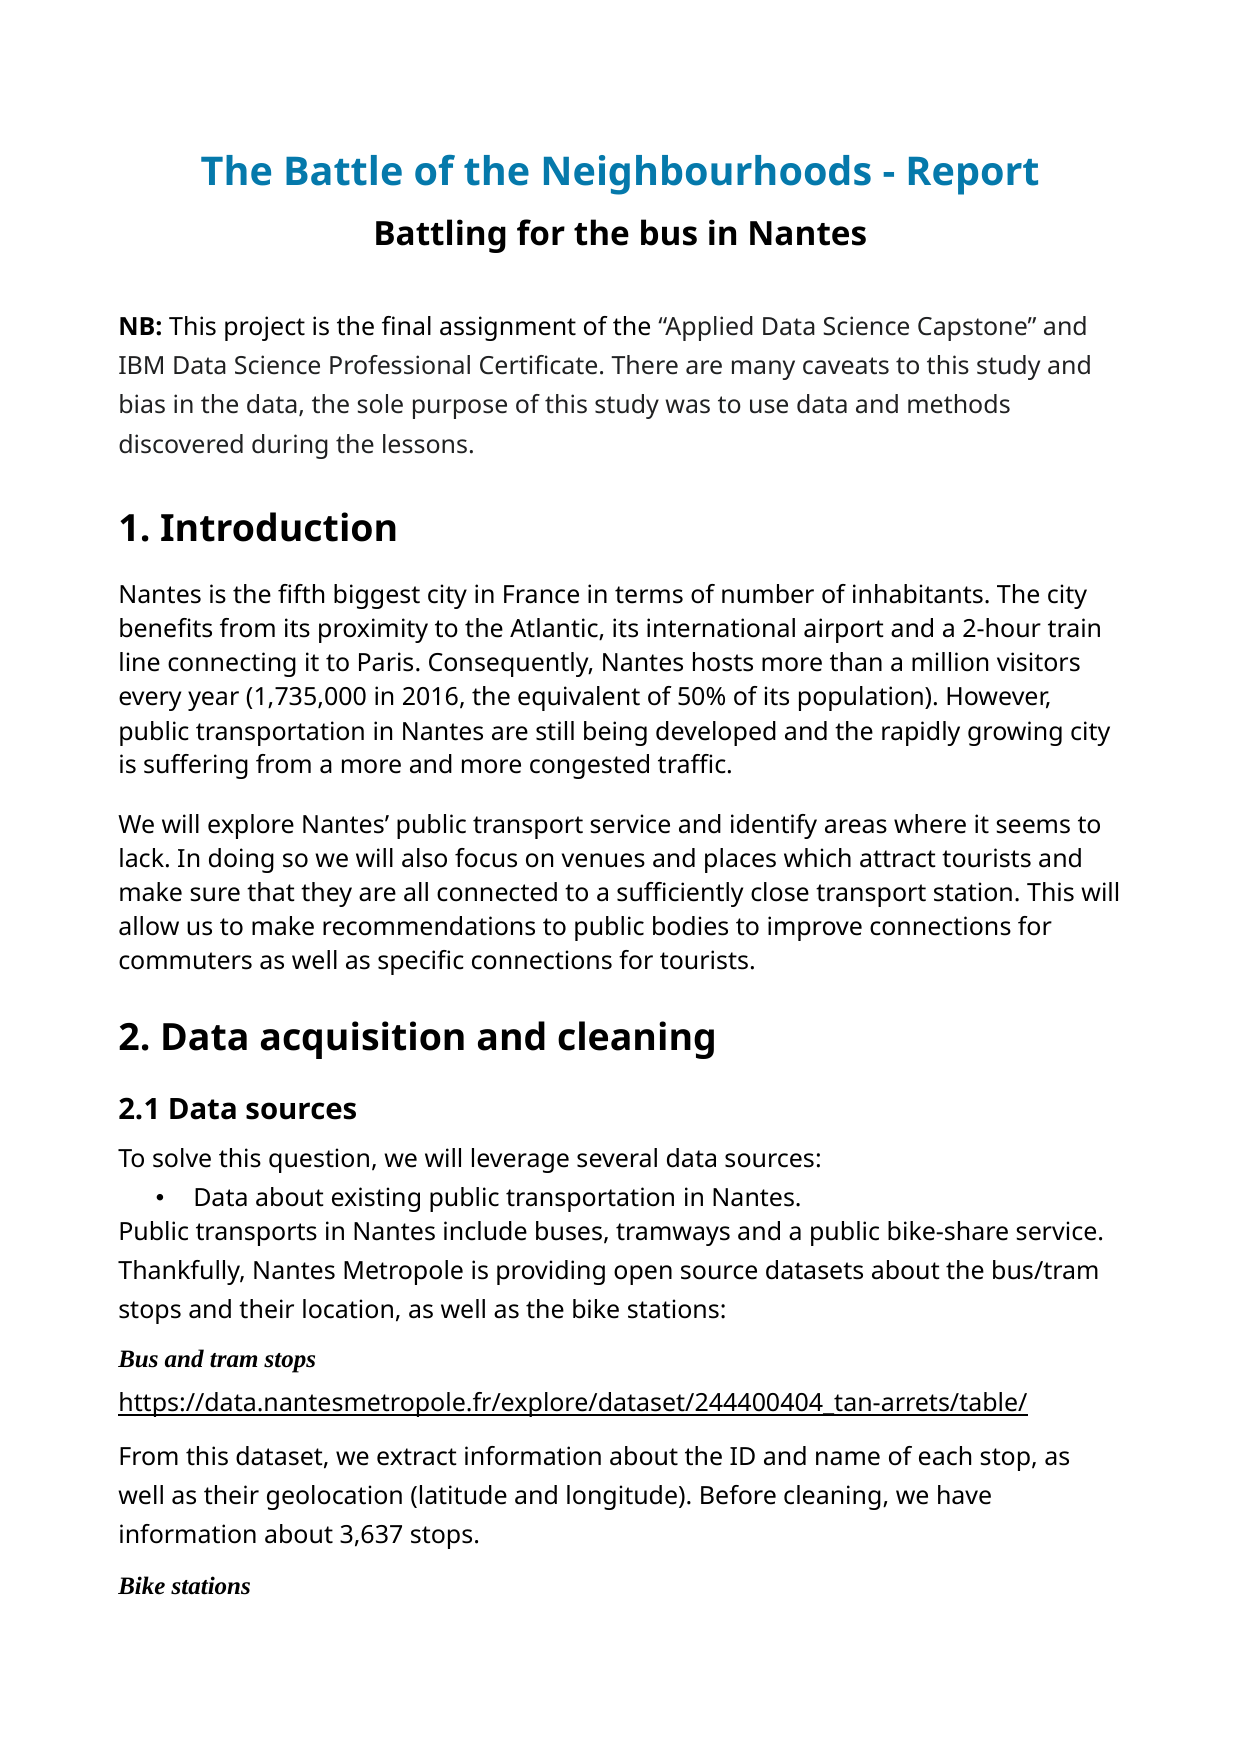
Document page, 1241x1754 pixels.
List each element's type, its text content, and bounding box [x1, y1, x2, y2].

subtitle The Battle of the Neighbourhoods - Report [118, 143, 1122, 197]
text To solve this question, we will leverage several data sources: [118, 1141, 1122, 1174]
text Bike stations [118, 1571, 1122, 1599]
subtitle Data about existing public transportation in Nantes. [156, 1180, 1122, 1214]
subtitle 2. Data acquisition and cleaning [118, 1010, 1122, 1061]
subtitle Bus and tram stops [118, 1344, 1122, 1372]
text From this dataset, we extract information about the ID and name of each stop, as well as their geolocation (latitude and longitude). Before cleaning, we have information about 3,637 stops. [118, 1439, 1122, 1551]
text Public transports in Nantes include buses, tramways and a public bike-share service. Thankfully, Nantes Metropole is providing open source datasets about the bus/tram stops and their location, as well as the bike stations: [118, 1214, 1122, 1326]
subtitle Nantes is the fifth biggest city in France in terms of number of inhabitants. The city benefits from its proximity to the Atlantic, its international airport and a 2-hour train line connecting it to Paris. Consequently, Nantes hosts more than a million visitors every year (1,735,000 in 2016, the equivalent of 50% of its population). However, public transportation in Nantes are still being developed and the rapidly growing city is suffering from a more and more congested traffic. [118, 577, 1122, 781]
text Battling for the bus in Nantes [118, 209, 1122, 255]
text NB: This project is the final assignment of the “Applied Data Science Capstone” and IBM Data Science Professional Certificate. There are many caveats to this study and bias in the data, the sole purpose of this study was to use data and methods discovered during the lessons. [118, 309, 1122, 460]
text https://data.nantesmetropole.fr/explore/dataset/244400404_tan-arrets/table/ [118, 1385, 1122, 1419]
subtitle We will explore Nantes’ public transport service and identify areas where it seems to lack. In doing so we will also focus on venues and places which attract tourists and make sure that they are all connected to a sufficiently close transport station. This will allow us to make recommendations to public bodies to improve connections for commuters as well as specific connections for tourists. [118, 806, 1122, 977]
subtitle 1. Introduction [118, 501, 1122, 552]
subtitle 2.1 Data sources [118, 1088, 1122, 1128]
